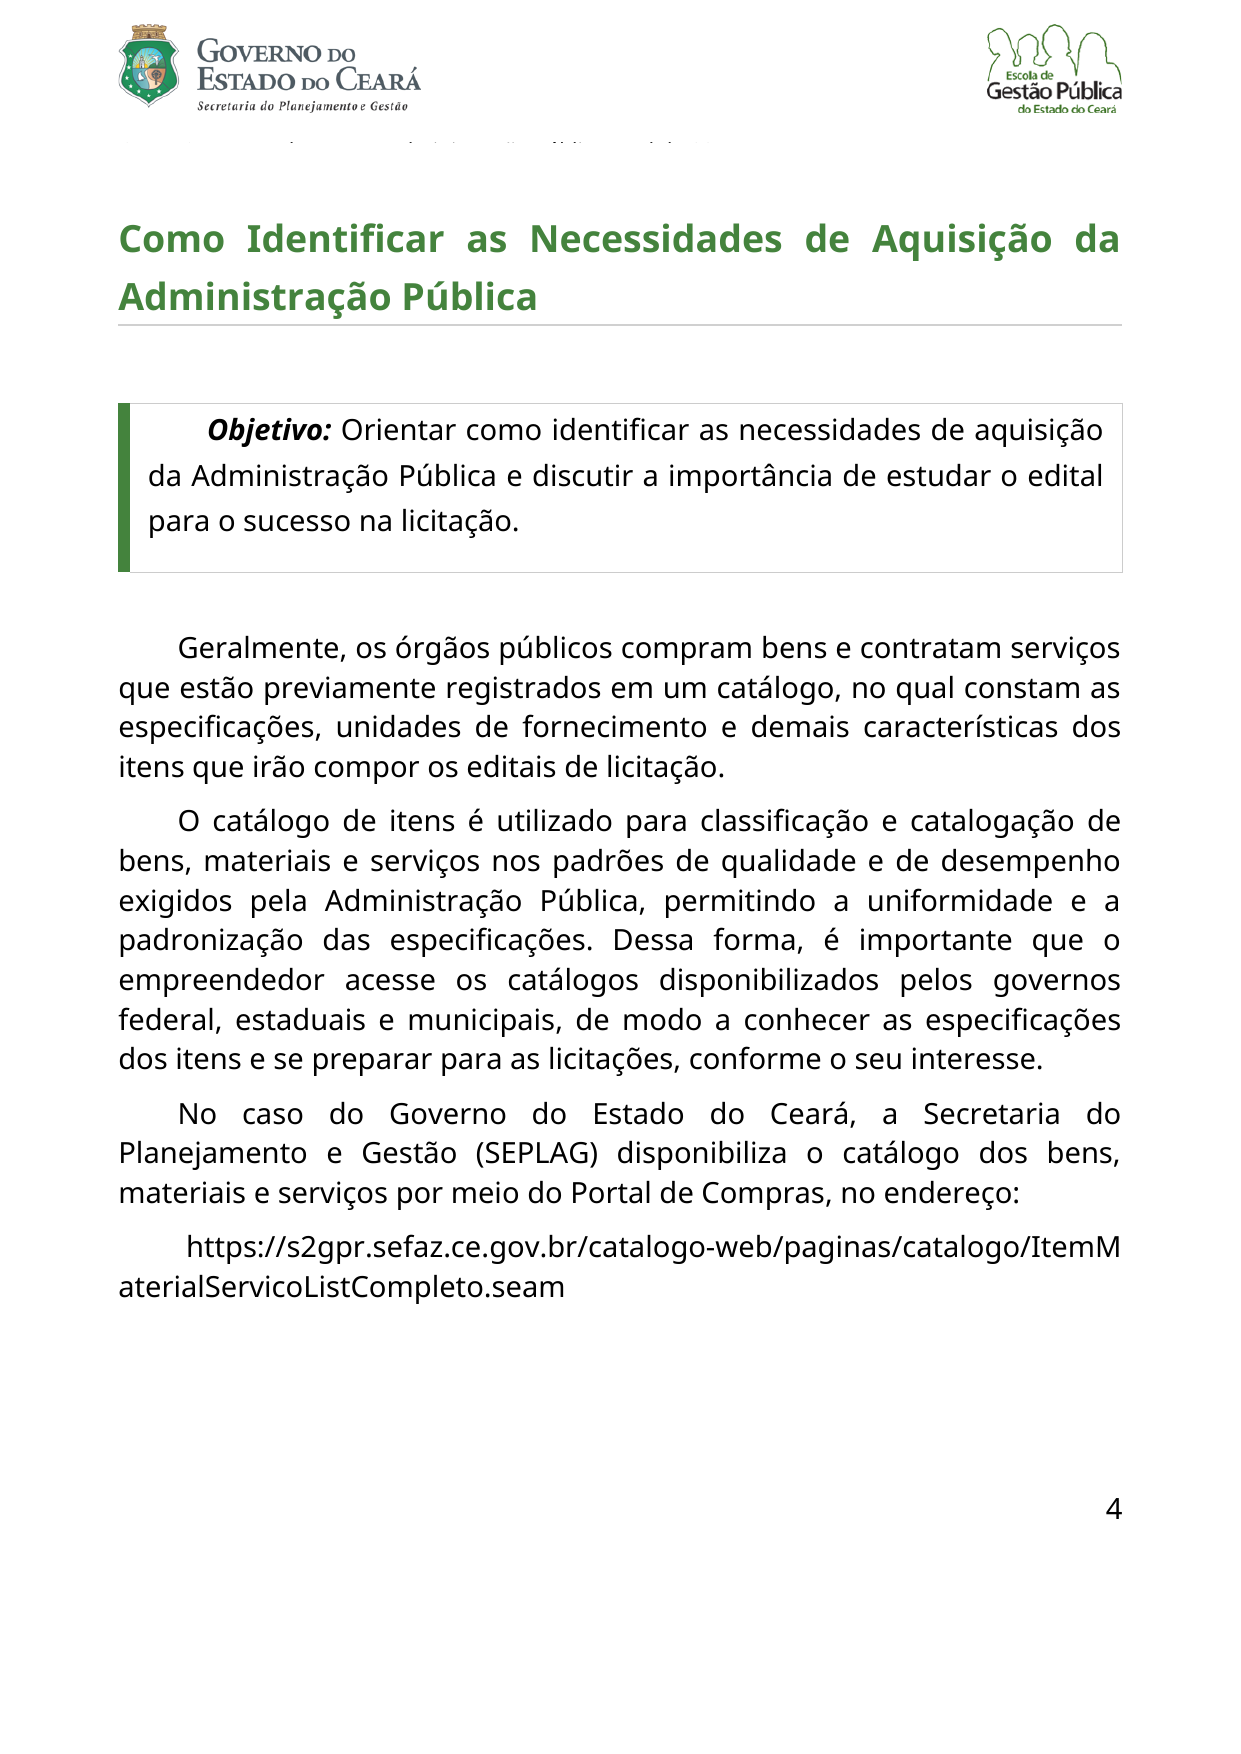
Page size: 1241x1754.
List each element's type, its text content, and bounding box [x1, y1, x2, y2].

table_header [118, 403, 130, 572]
subtitle Como Identificar as Necessidades de Aquisição da Administração Pública [118, 212, 1122, 324]
text No caso do Governo do Estado do Ceará, a Secretaria do Planejamento e Gestão (SEPLAG) disponibiliza o catálogo dos bens, materiais e serviços por meio do Portal de Compras, no endereço: [118, 1093, 1122, 1212]
text Geralmente, os órgãos públicos compram bens e contratam serviços que estão previamente registrados em um catálogo, no qual constam as especificações, unidades de fornecimento e demais características dos itens que irão compor os editais de licitação. [118, 627, 1122, 786]
text https://s2gpr.sefaz.ce.gov.br/catalogo-web/paginas/catalogo/ItemMaterialServicoListCompleto.seam [118, 1227, 1122, 1306]
table_header Objetivo: Orientar como identificar as necessidades de aquisição da Administração Pública e discutir a importância de estudar o edital para o sucesso na licitação. [130, 404, 1122, 572]
text O catálogo de itens é utilizado para classificação e catalogação de bens, materiais e serviços nos padrões de qualidade e de desempenho exigidos pela Administração Pública, permitindo a uniformidade e a padronização das especificações. Dessa forma, é importante que o empreendedor acesse os catálogos disponibilizados pelos governos federal, estaduais e municipais, de modo a conhecer as especificações dos itens e se preparar para as licitações, conforme o seu interesse. [118, 801, 1122, 1078]
picture [118, 24, 1122, 113]
